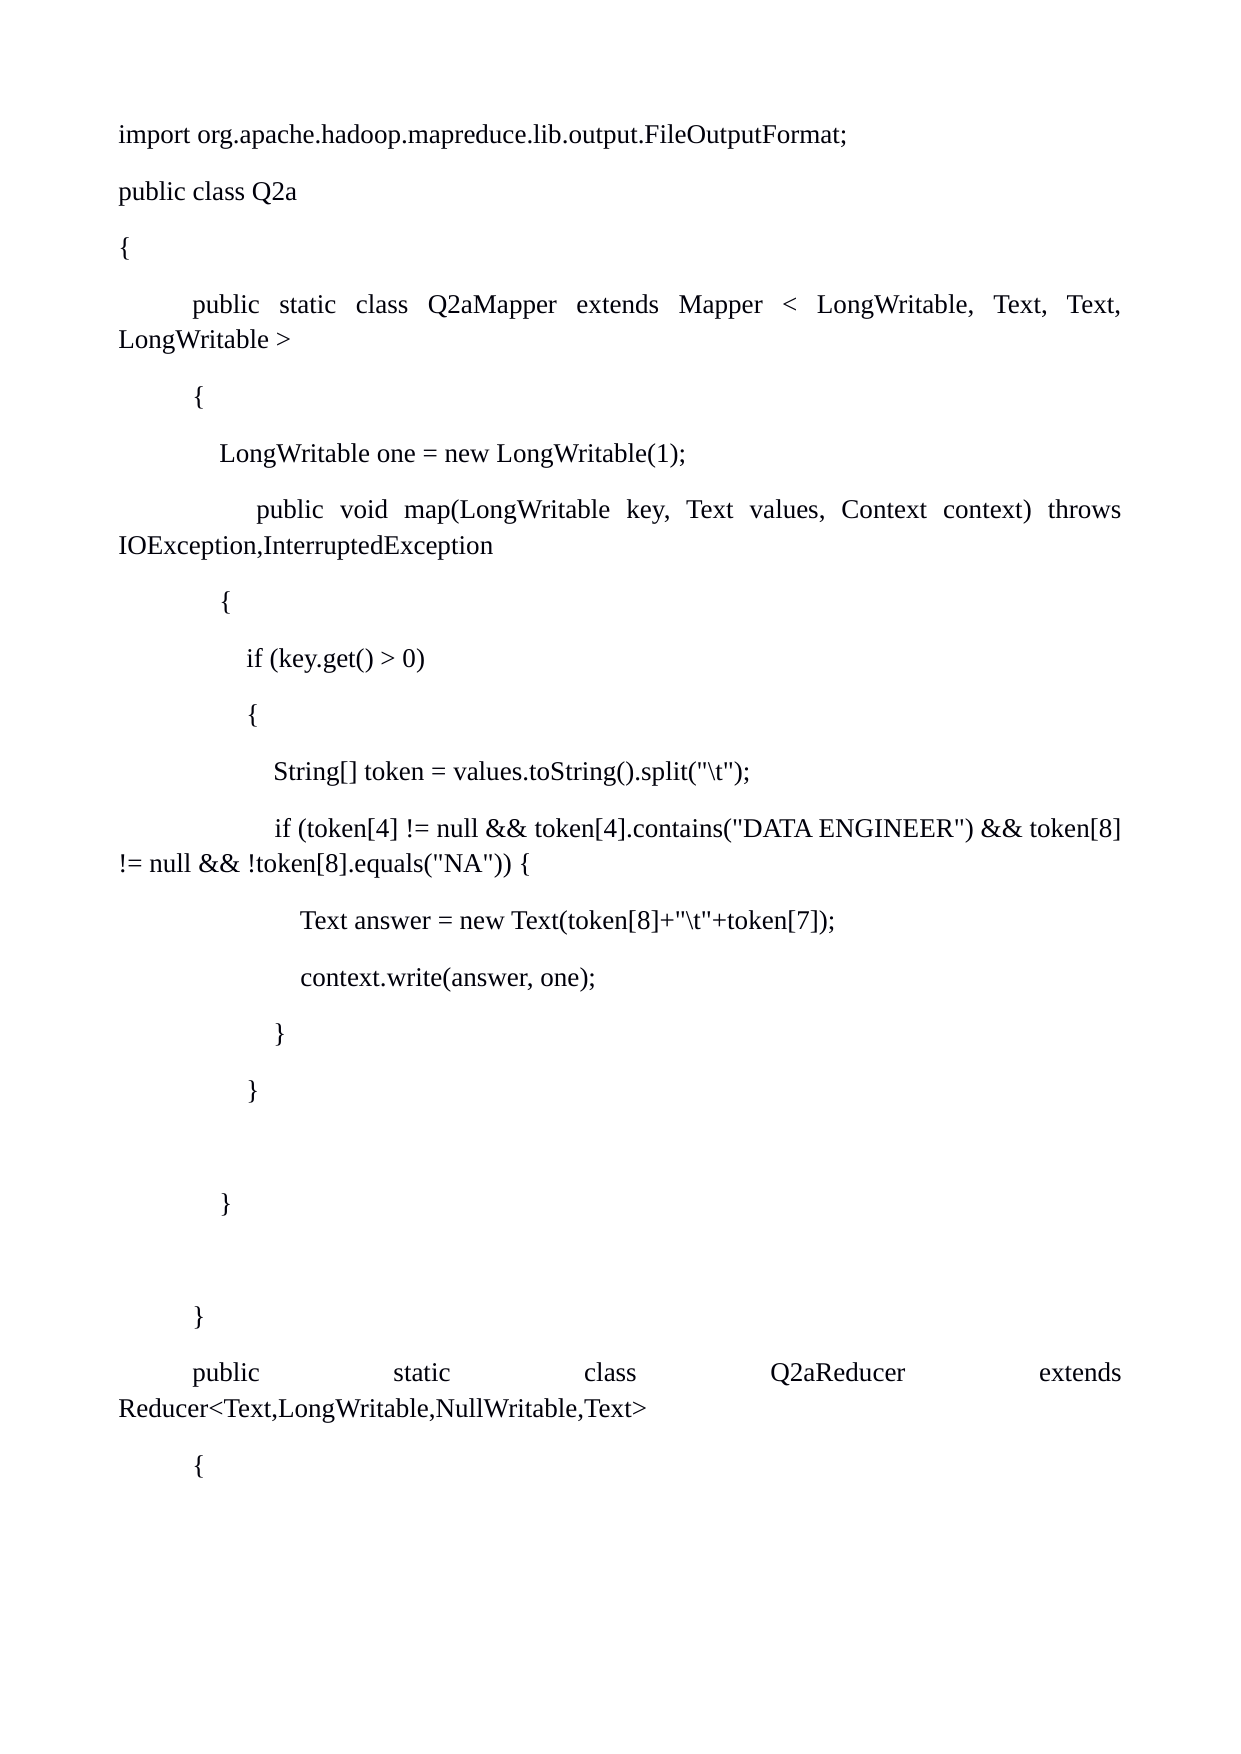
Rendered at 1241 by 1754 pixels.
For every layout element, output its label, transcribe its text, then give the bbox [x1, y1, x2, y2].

text } [118, 1074, 1122, 1105]
text { [118, 586, 1122, 617]
text { [118, 231, 1122, 262]
text { [118, 699, 1122, 730]
text public void map(LongWritable key, Text values, Context context) throws IOException,InterruptedException [118, 493, 1122, 560]
text if (token[4] != null && token[4].contains("DATA ENGINEER") && token[8] != null && !token[8].equals("NA")) { [118, 812, 1122, 879]
text LongWritable one = new LongWritable(1); [118, 437, 1122, 468]
text { [118, 380, 1122, 411]
text if (key.get() > 0) [118, 642, 1122, 673]
text { [118, 1449, 1122, 1480]
text public class Q2a [118, 175, 1122, 206]
text String[] token = values.toString().split("\t"); [118, 755, 1122, 786]
text public static class Q2aReducer extends Reducer<Text,LongWritable,NullWritable,Text> [118, 1357, 1122, 1423]
text Text answer = new Text(token[8]+"\t"+token[7]); [118, 904, 1122, 935]
text import org.apache.hadoop.mapreduce.lib.output.FileOutputFormat; [118, 118, 1122, 149]
text } [118, 1187, 1122, 1218]
text context.write(answer, one); [118, 961, 1122, 992]
text public static class Q2aMapper extends Mapper < LongWritable, Text, Text, LongWritable > [118, 288, 1122, 355]
text } [118, 1300, 1122, 1331]
text } [118, 1017, 1122, 1048]
